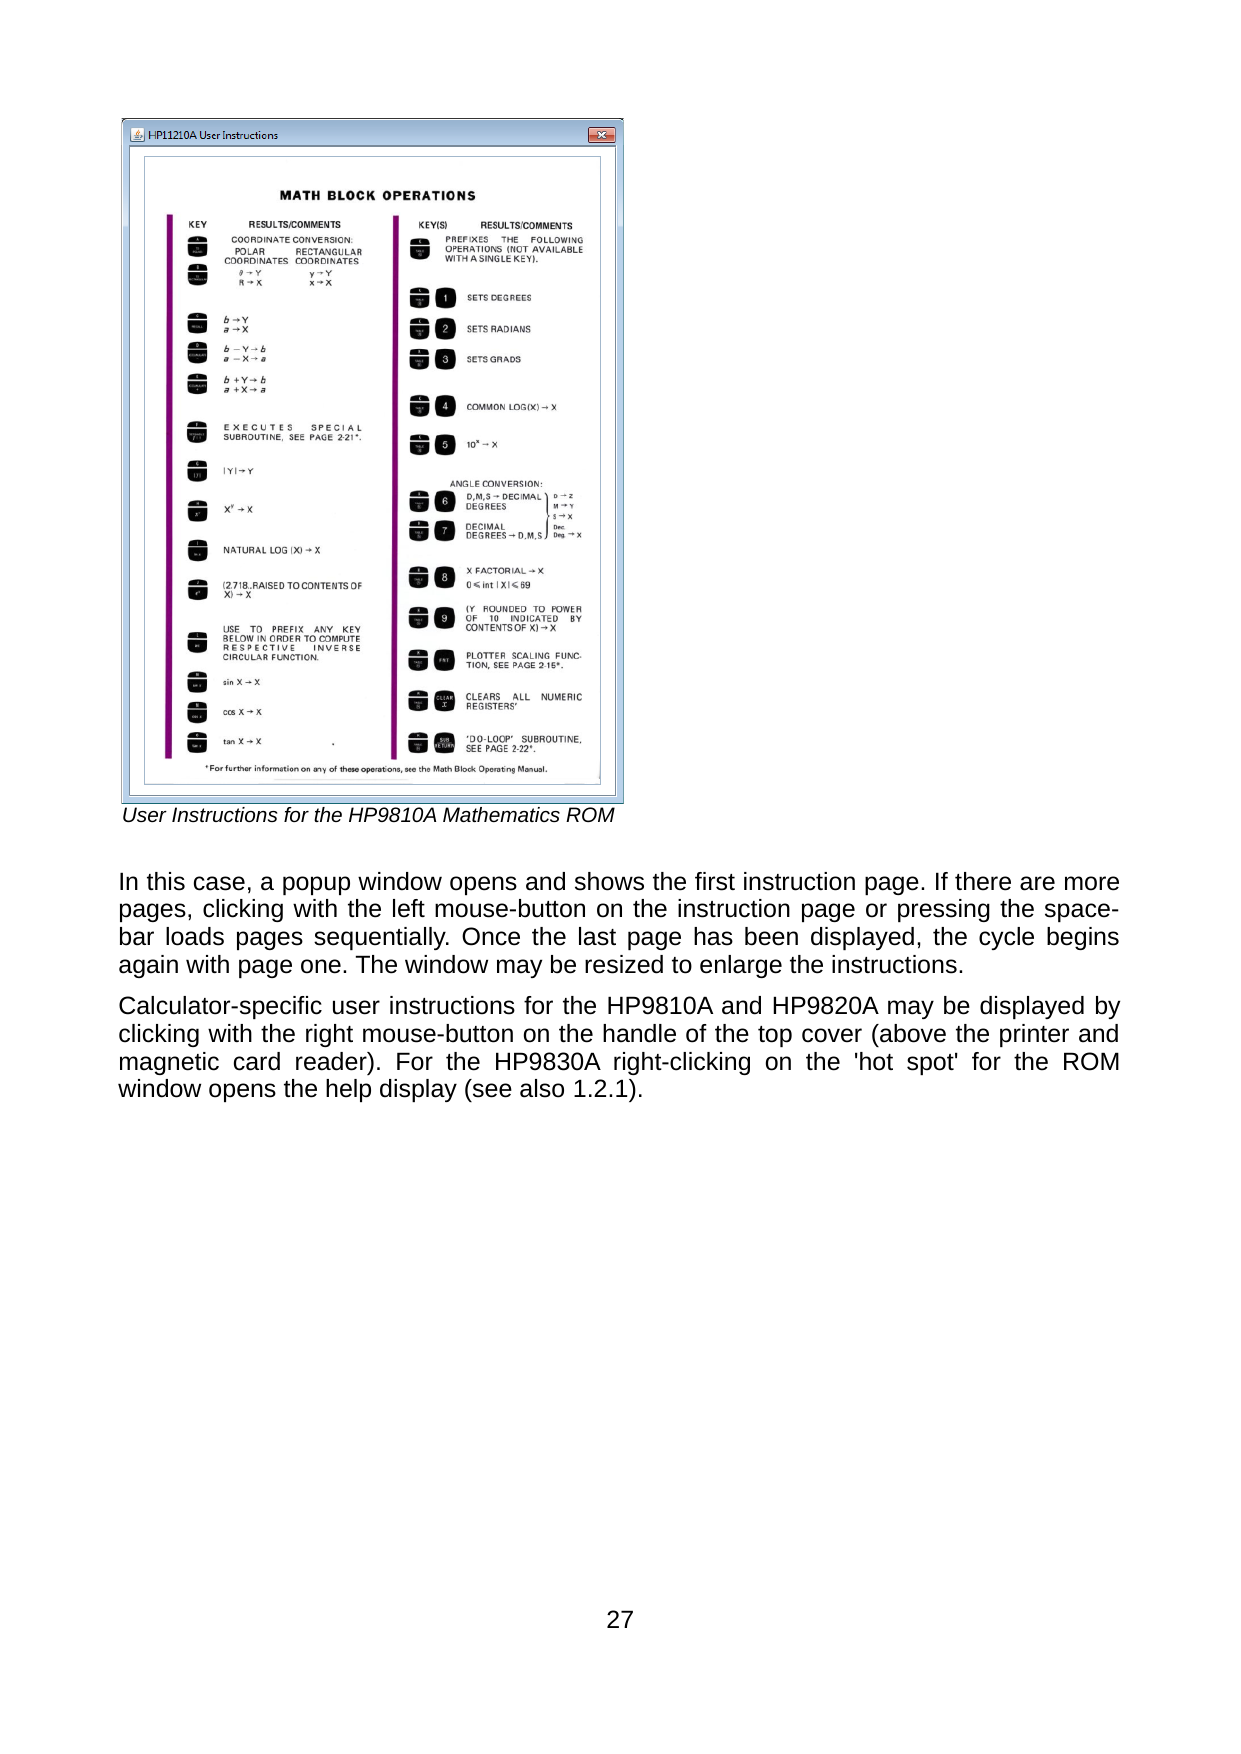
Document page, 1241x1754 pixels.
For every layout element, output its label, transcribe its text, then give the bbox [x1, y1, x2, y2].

text In this case, a popup window opens and shows the first instruction page. If there are more pages, clicking with the left mouse-button on the instruction page or pressing the space-bar loads pages sequentially. Once the last page has been displayed, the cycle begins again with page one. The window may be resized to enlarge the instructions. [118, 867, 1122, 979]
text User Instructions for the HP9810A Mathematics ROM [122, 804, 623, 827]
text Calculator-specific user instructions for the HP9810A and HP9820A may be displayed by clicking with the right mouse-button on the handle of the top cover (above the printer and magnetic card reader). For the HP9830A right-clicking on the 'hot spot' for the ROM window opens the help display (see also 1.2.1). [118, 991, 1122, 1103]
picture [121, 118, 624, 804]
